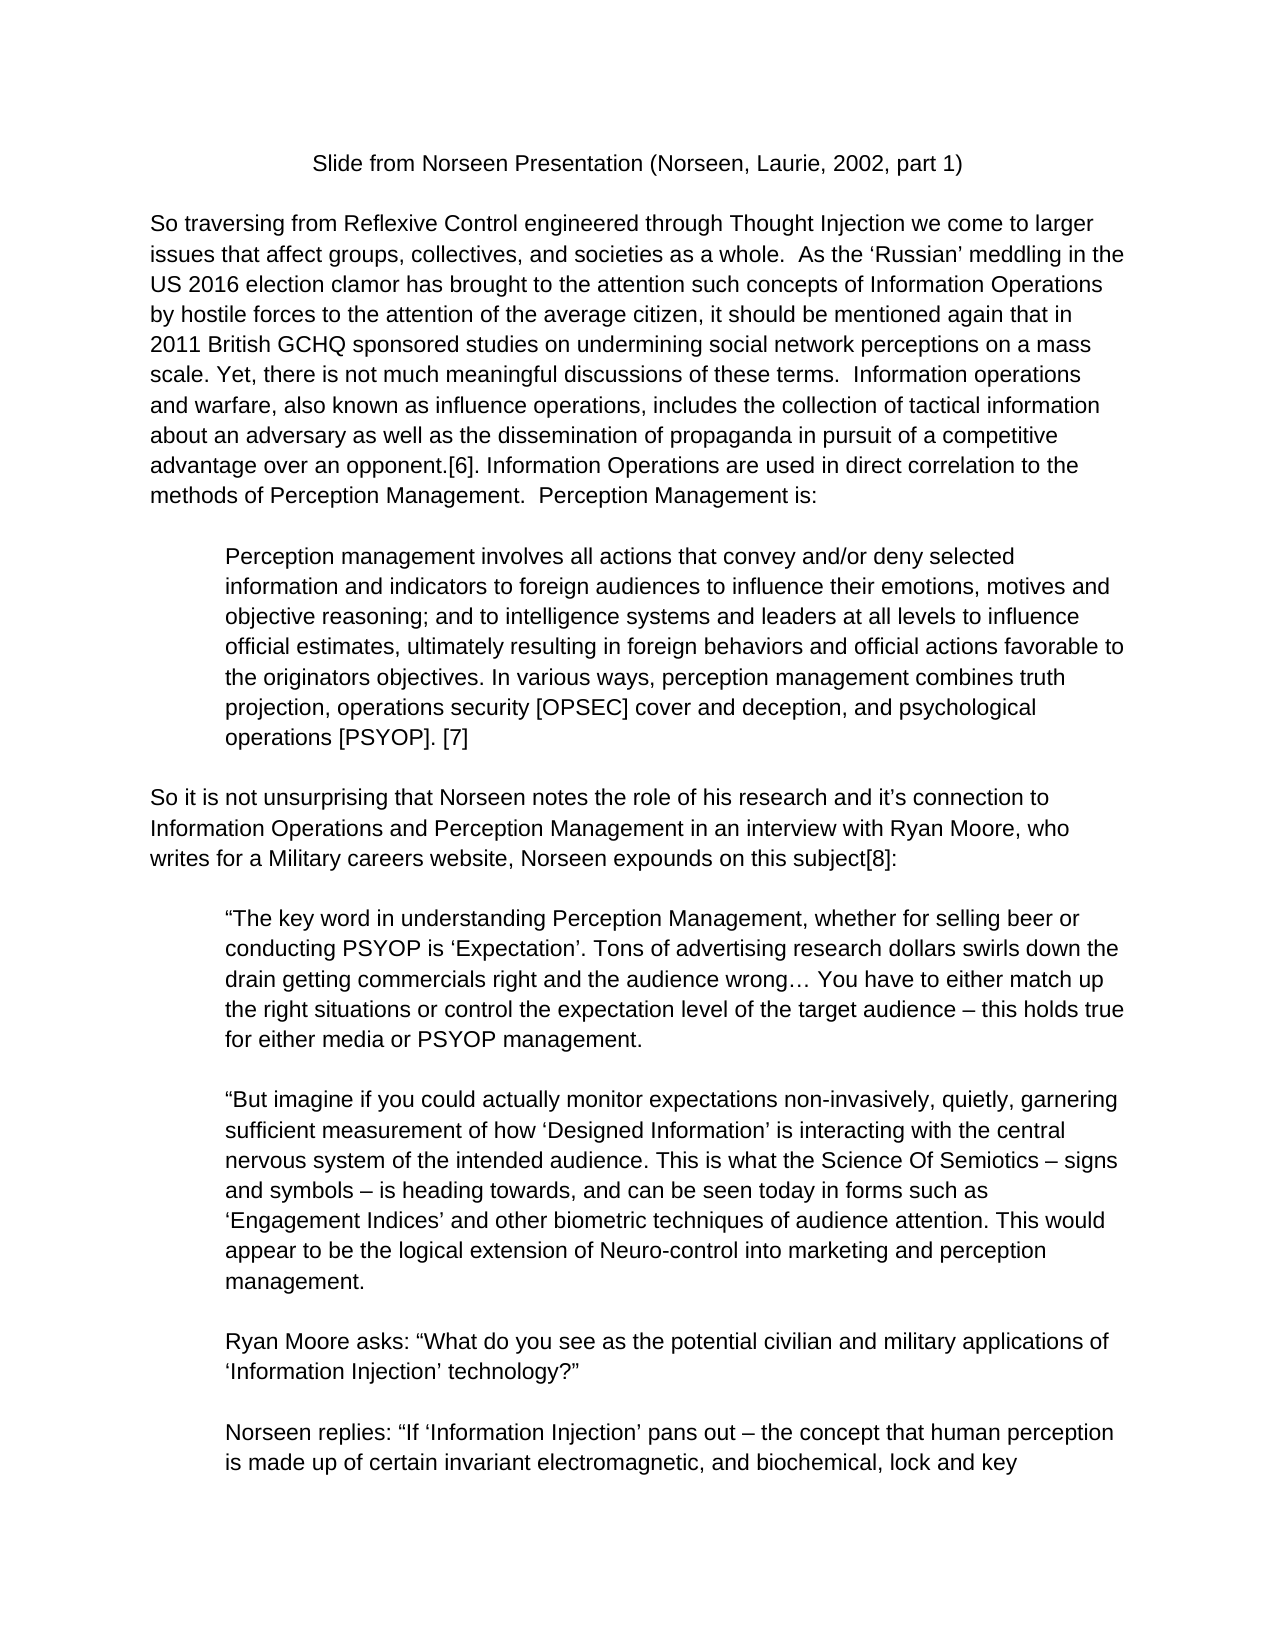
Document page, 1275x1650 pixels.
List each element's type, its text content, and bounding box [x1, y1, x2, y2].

text So it is not unsurprising that Norseen notes the role of his research and it’s connection to Information Operations and Perception Management in an interview with Ryan Moore, who writes for a Military careers website, Norseen expounds on this subject[8]: [150, 784, 1125, 871]
text Perception management involves all actions that convey and/or deny selected information and indicators to foreign audiences to influence their emotions, motives and objective reasoning; and to intelligence systems and leaders at all levels to influence official estimates, ultimately resulting in foreign behaviors and official actions favorable to the originators objectives. In various ways, perception management combines truth projection, operations security [OPSEC] cover and deception, and psychological operations [PSYOP]. [7] [225, 543, 1125, 750]
text Slide from Norseen Presentation (Norseen, Laurie, 2002, part 1) [150, 150, 1125, 176]
text So traversing from Reflexive Control engineered through Thought Injection we come to larger issues that affect groups, collectives, and societies as a whole. As the ‘Russian’ meddling in the US 2016 election clamor has brought to the attention such concepts of Information Operations by hostile forces to the attention of the average citizen, it should be mentioned again that in 2011 British GCHQ sponsored studies on undermining social network perceptions on a mass scale. Yet, there is not much meaningful discussions of these terms. Information operations and warfare, also known as influence operations, includes the collection of tactical information about an adversary as well as the dissemination of propaganda in pursuit of a competitive advantage over an opponent.[6]. Information Operations are used in direct correlation to the methods of Perception Management. Perception Management is: [150, 210, 1125, 509]
text “The key word in understanding Perception Management, whether for selling beer or conducting PSYOP is ‘Expectation’. Tons of advertising research dollars swirls down the drain getting commercials right and the audience wrong… You have to either match up the right situations or control the expectation level of the target audience – this holds true for either media or PSYOP management. “But imagine if you could actually monitor expectations non-invasively, quietly, garnering sufficient measurement of how ‘Designed Information’ is interacting with the central nervous system of the intended audience. This is what the Science Of Semiotics – signs and symbols – is heading towards, and can be seen today in forms such as ‘Engagement Indices’ and other biometric techniques of audience attention. This would appear to be the logical extension of Neuro-control into marketing and perception management. Ryan Moore asks: “What do you see as the potential civilian and military applications of ‘Information Injection’ technology?” Norseen replies: “If ‘Information Injection’ pans out – the concept that human perception is made up of certain invariant electromagnetic, and biochemical, lock and key [225, 905, 1125, 1475]
